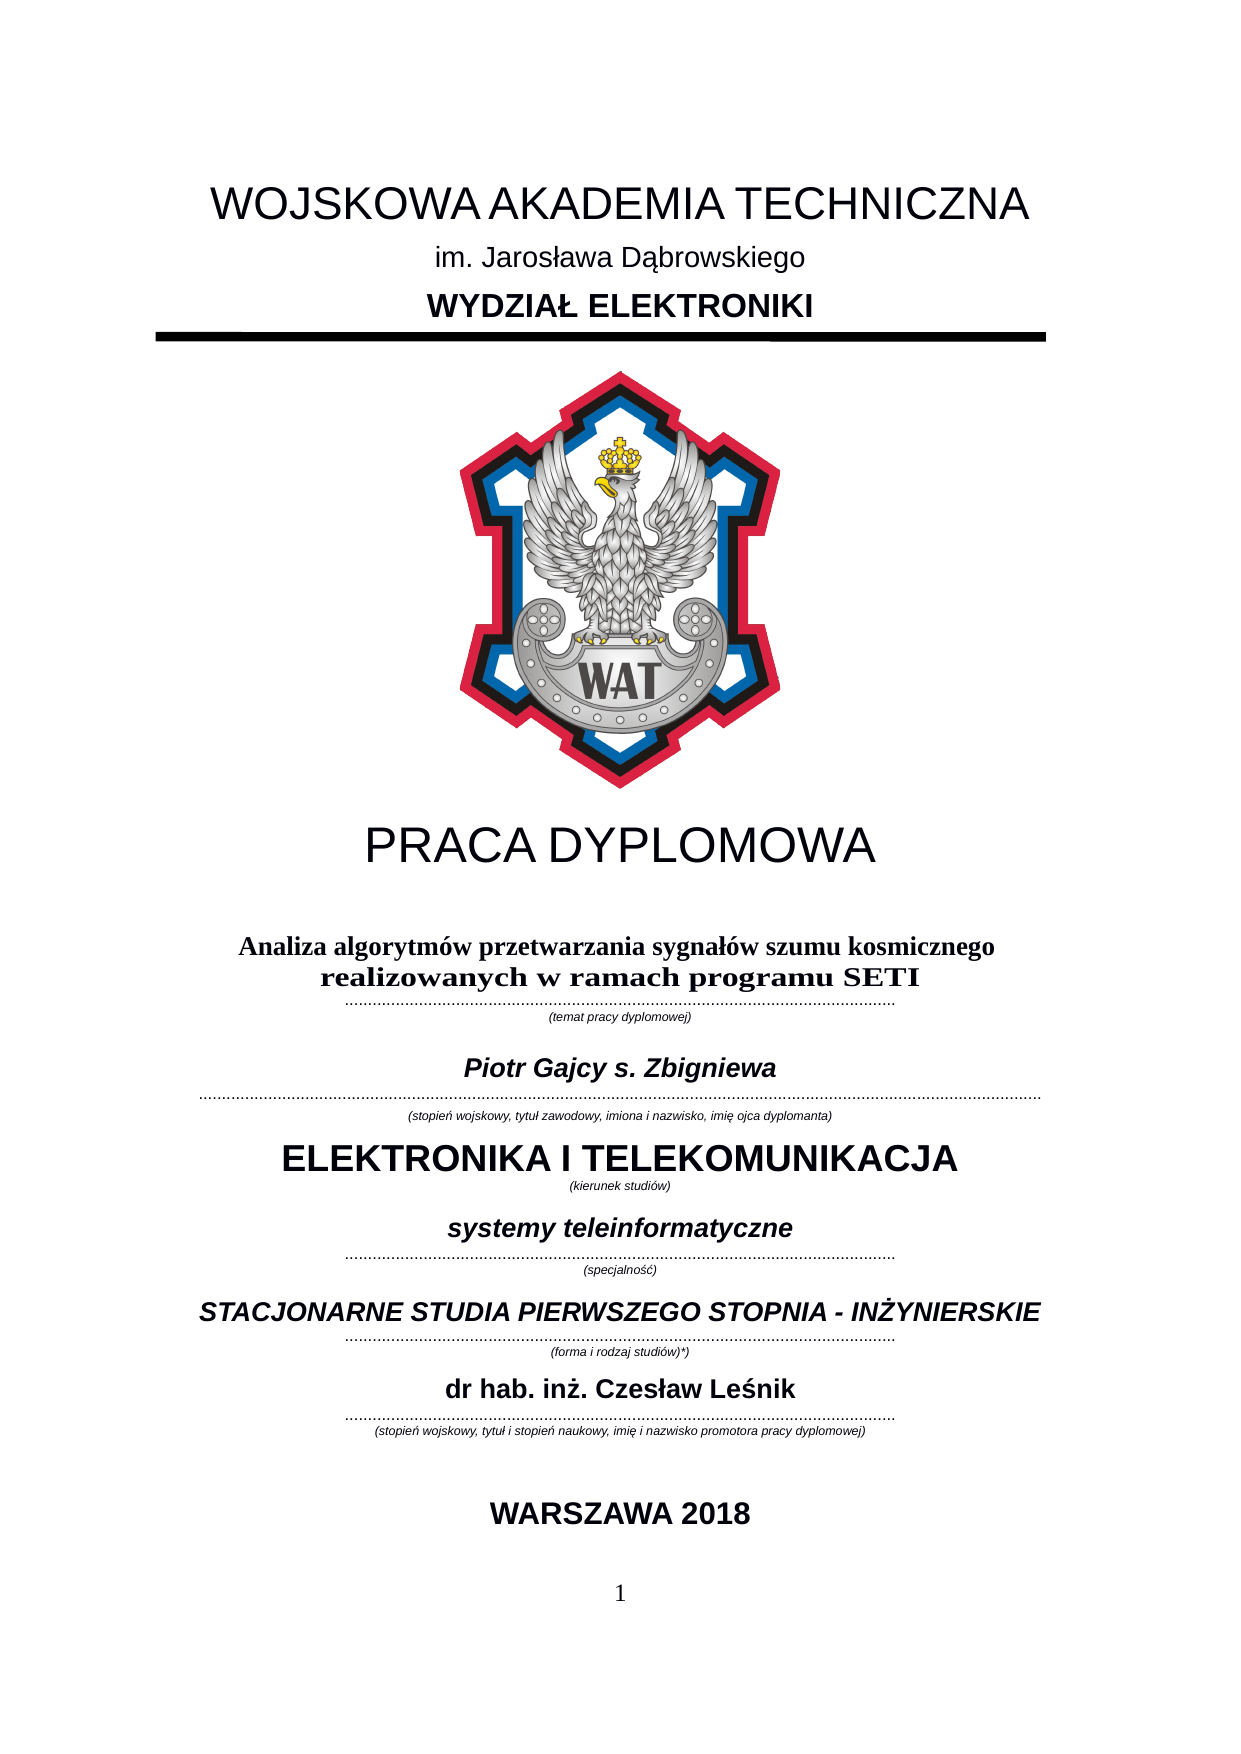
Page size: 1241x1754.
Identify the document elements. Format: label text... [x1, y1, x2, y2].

text ....................................................................................................................... [88, 992, 1152, 1009]
text WARSZAWA 2018 [88, 1495, 1152, 1531]
text WOJSKOWA AKADEMIA TECHNICZNA [88, 176, 1152, 229]
picture [459, 371, 781, 789]
text ...................................................................................................................................................................................... [88, 1083, 1152, 1103]
text ....................................................................................................................... [88, 1244, 1152, 1263]
text realizowanych w ramach programu SETI [88, 961, 1152, 992]
text Analiza algorytmów przetwarzania sygnałów szumu kosmicznego [88, 930, 1152, 961]
text PRACA DYPLOMOWA [88, 816, 1152, 873]
text systemy teleinformatyczne [88, 1212, 1152, 1244]
text (kierunek studiów) [88, 1179, 1152, 1193]
text Piotr Gajcy s. Zbigniewa [88, 1052, 1152, 1083]
text (forma i rodzaj studiów)*) [88, 1344, 1152, 1359]
text (stopień wojskowy, tytuł zawodowy, imiona i nazwisko, imię ojca dyplomanta) [88, 1109, 1152, 1123]
text ELEKTRONIKA I TELEKOMUNIKACJA [88, 1136, 1152, 1179]
text ....................................................................................................................... [88, 1328, 1152, 1344]
text STACJONARNE STUDIA PIERWSZEGO STOPNIA - INŻYNIERSKIE [88, 1296, 1152, 1328]
text im. Jarosława Dąbrowskiego [88, 240, 1152, 273]
text dr hab. inż. Czesław Leśnik [88, 1373, 1152, 1404]
text (stopień wojskowy, tytuł i stopień naukowy, imię i nazwisko promotora pracy dyplomowej) [88, 1423, 1152, 1438]
text (specjalność) [88, 1263, 1152, 1277]
text ....................................................................................................................... [88, 1404, 1152, 1423]
text WYDZIAŁ ELEKTRONIKI [88, 286, 1152, 324]
text (temat pracy dyplomowej) [88, 1009, 1152, 1023]
